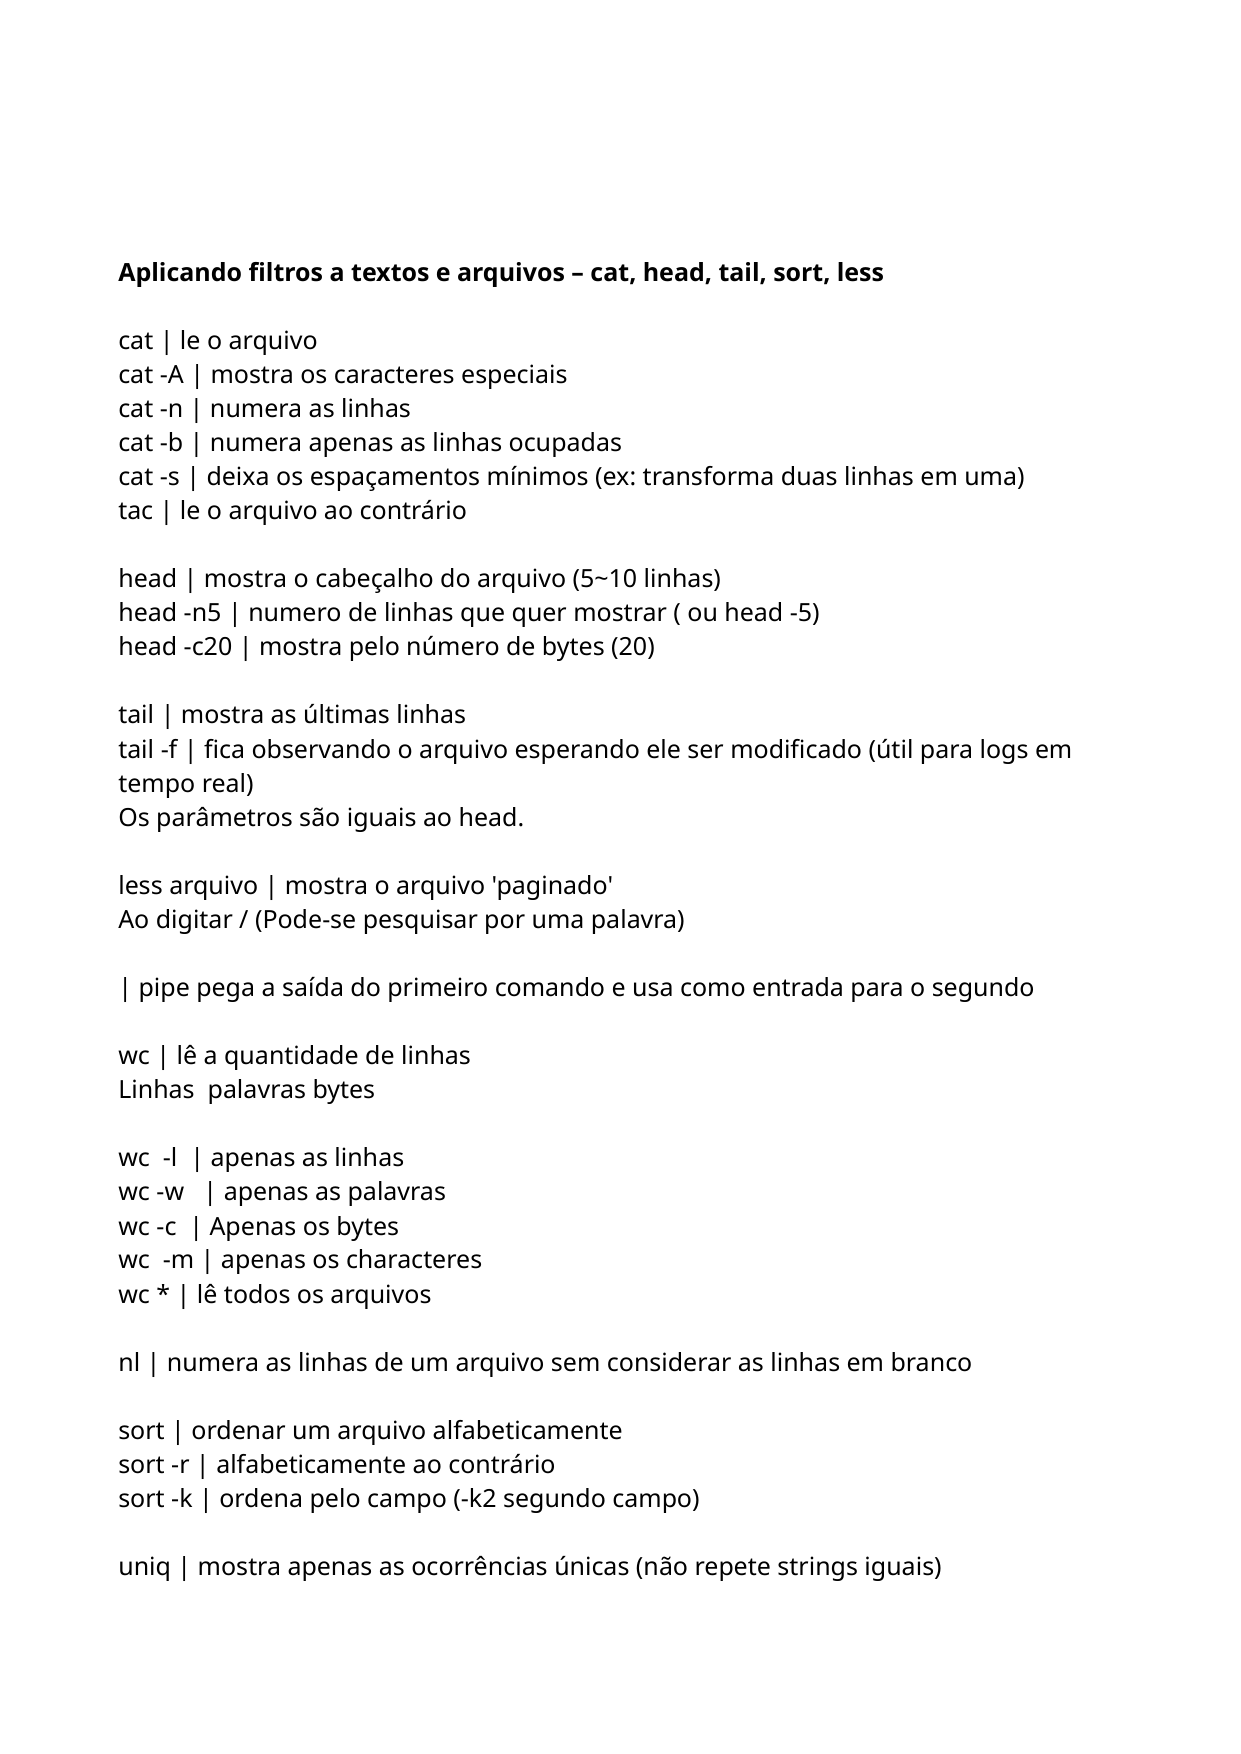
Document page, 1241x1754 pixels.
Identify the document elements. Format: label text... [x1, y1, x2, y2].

text cat -b | numera apenas as linhas ocupadas [118, 425, 1122, 459]
text wc -m | apenas os characteres [118, 1242, 1122, 1276]
text Linhas palavras bytes [118, 1072, 1122, 1106]
text less arquivo | mostra o arquivo 'paginado' [118, 867, 1122, 902]
text wc * | lê todos os arquivos [118, 1276, 1122, 1310]
text tac | le o arquivo ao contrário [118, 493, 1122, 527]
text tail | mostra as últimas linhas [118, 697, 1122, 731]
text wc -l | apenas as linhas [118, 1140, 1122, 1174]
text head -c20 | mostra pelo número de bytes (20) [118, 629, 1122, 663]
text | pipe pega a saída do primeiro comando e usa como entrada para o segundo [118, 970, 1122, 1004]
text cat -s | deixa os espaçamentos mínimos (ex: transforma duas linhas em uma) [118, 459, 1122, 493]
text wc | lê a quantidade de linhas [118, 1038, 1122, 1072]
text tail -f | fica observando o arquivo esperando ele ser modificado (útil para logs em tempo real) [118, 731, 1122, 799]
text uniq | mostra apenas as ocorrências únicas (não repete strings iguais) [118, 1549, 1122, 1583]
text cat | le o arquivo [118, 322, 1122, 357]
text cat -A | mostra os caracteres especiais [118, 357, 1122, 391]
text Aplicando filtros a textos e arquivos – cat, head, tail, sort, less [118, 254, 1122, 288]
text Os parâmetros são iguais ao head. [118, 799, 1122, 833]
text wc -c | Apenas os bytes [118, 1208, 1122, 1242]
text sort -k | ordena pelo campo (-k2 segundo campo) [118, 1481, 1122, 1515]
text head -n5 | numero de linhas que quer mostrar ( ou head -5) [118, 595, 1122, 629]
text nl | numera as linhas de um arquivo sem considerar as linhas em branco [118, 1344, 1122, 1378]
text cat -n | numera as linhas [118, 391, 1122, 425]
text sort -r | alfabeticamente ao contrário [118, 1447, 1122, 1481]
text head | mostra o cabeçalho do arquivo (5~10 linhas) [118, 561, 1122, 595]
text sort | ordenar um arquivo alfabeticamente [118, 1412, 1122, 1447]
text wc -w | apenas as palavras [118, 1174, 1122, 1208]
text Ao digitar / (Pode-se pesquisar por uma palavra) [118, 902, 1122, 936]
